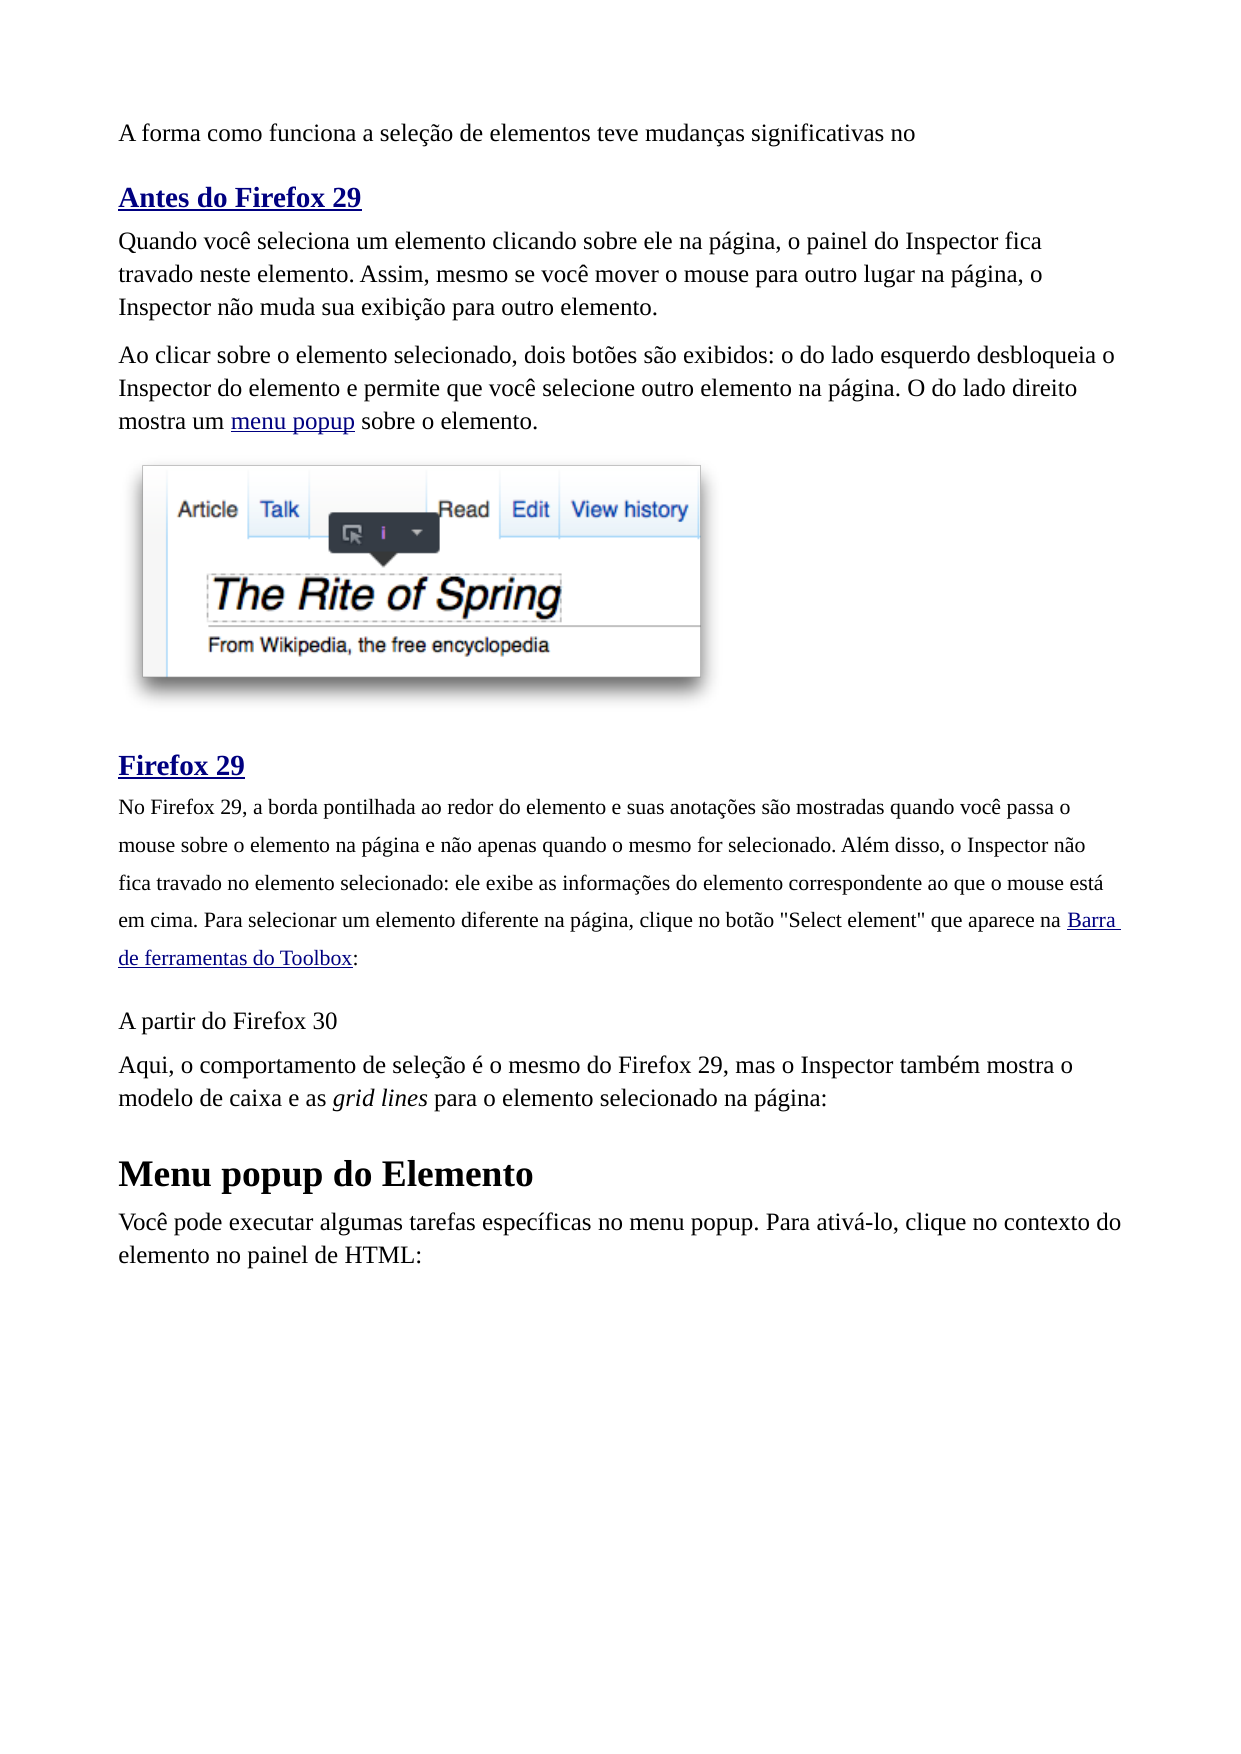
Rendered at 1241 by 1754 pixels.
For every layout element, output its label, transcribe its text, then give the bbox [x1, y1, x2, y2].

text No Firefox 29, a borda pontilhada ao redor do elemento e suas anotações são mostradas quando você passa o mouse sobre o elemento na página e não apenas quando o mesmo for selecionado. Além disso, o Inspector não fica travado no elemento selecionado: ele exibe as informações do elemento correspondente ao que o mouse está em cima. Para selecionar um elemento diferente na página, clique no botão "Select element" que aparece na Barra de ferramentas do Toolbox: [118, 794, 1122, 971]
text Ao clicar sobre o elemento selecionado, dois botões são exibidos: o do lado esquerdo desbloqueia o Inspector do elemento e permite que você selecione outro elemento na página. O do lado direito mostra um menu popup sobre o elemento. [118, 340, 1122, 435]
text Você pode executar algumas tarefas específicas no menu popup. Para ativá-lo, clique no contexto do elemento no painel de HTML: [118, 1207, 1122, 1269]
subtitle Antes do Firefox 29 [118, 180, 1122, 214]
text Quando você seleciona um elemento clicando sobre ele na página, o painel do Inspector fica travado neste elemento. Assim, mesmo se você mover o mouse para outro lugar na página, o Inspector não muda sua exibição para outro elemento. [118, 226, 1122, 321]
text A partir do Firefox 30 [118, 998, 1122, 1035]
text A forma como funciona a seleção de elementos teve mudanças significativas no Firefox 29 e, no Firefox 30 , o Inspector mostra o modelo de caixa de cada elemento da página. [118, 118, 1122, 147]
text Aqui, o comportamento de seleção é o mesmo do Firefox 29, mas o Inspector também mostra o modelo de caixa e as grid lines para o elemento selecionado na página: [118, 1050, 1122, 1112]
subtitle Menu popup do Elemento [118, 1151, 1122, 1194]
subtitle Firefox 29 [118, 748, 1122, 782]
picture [118, 453, 726, 715]
